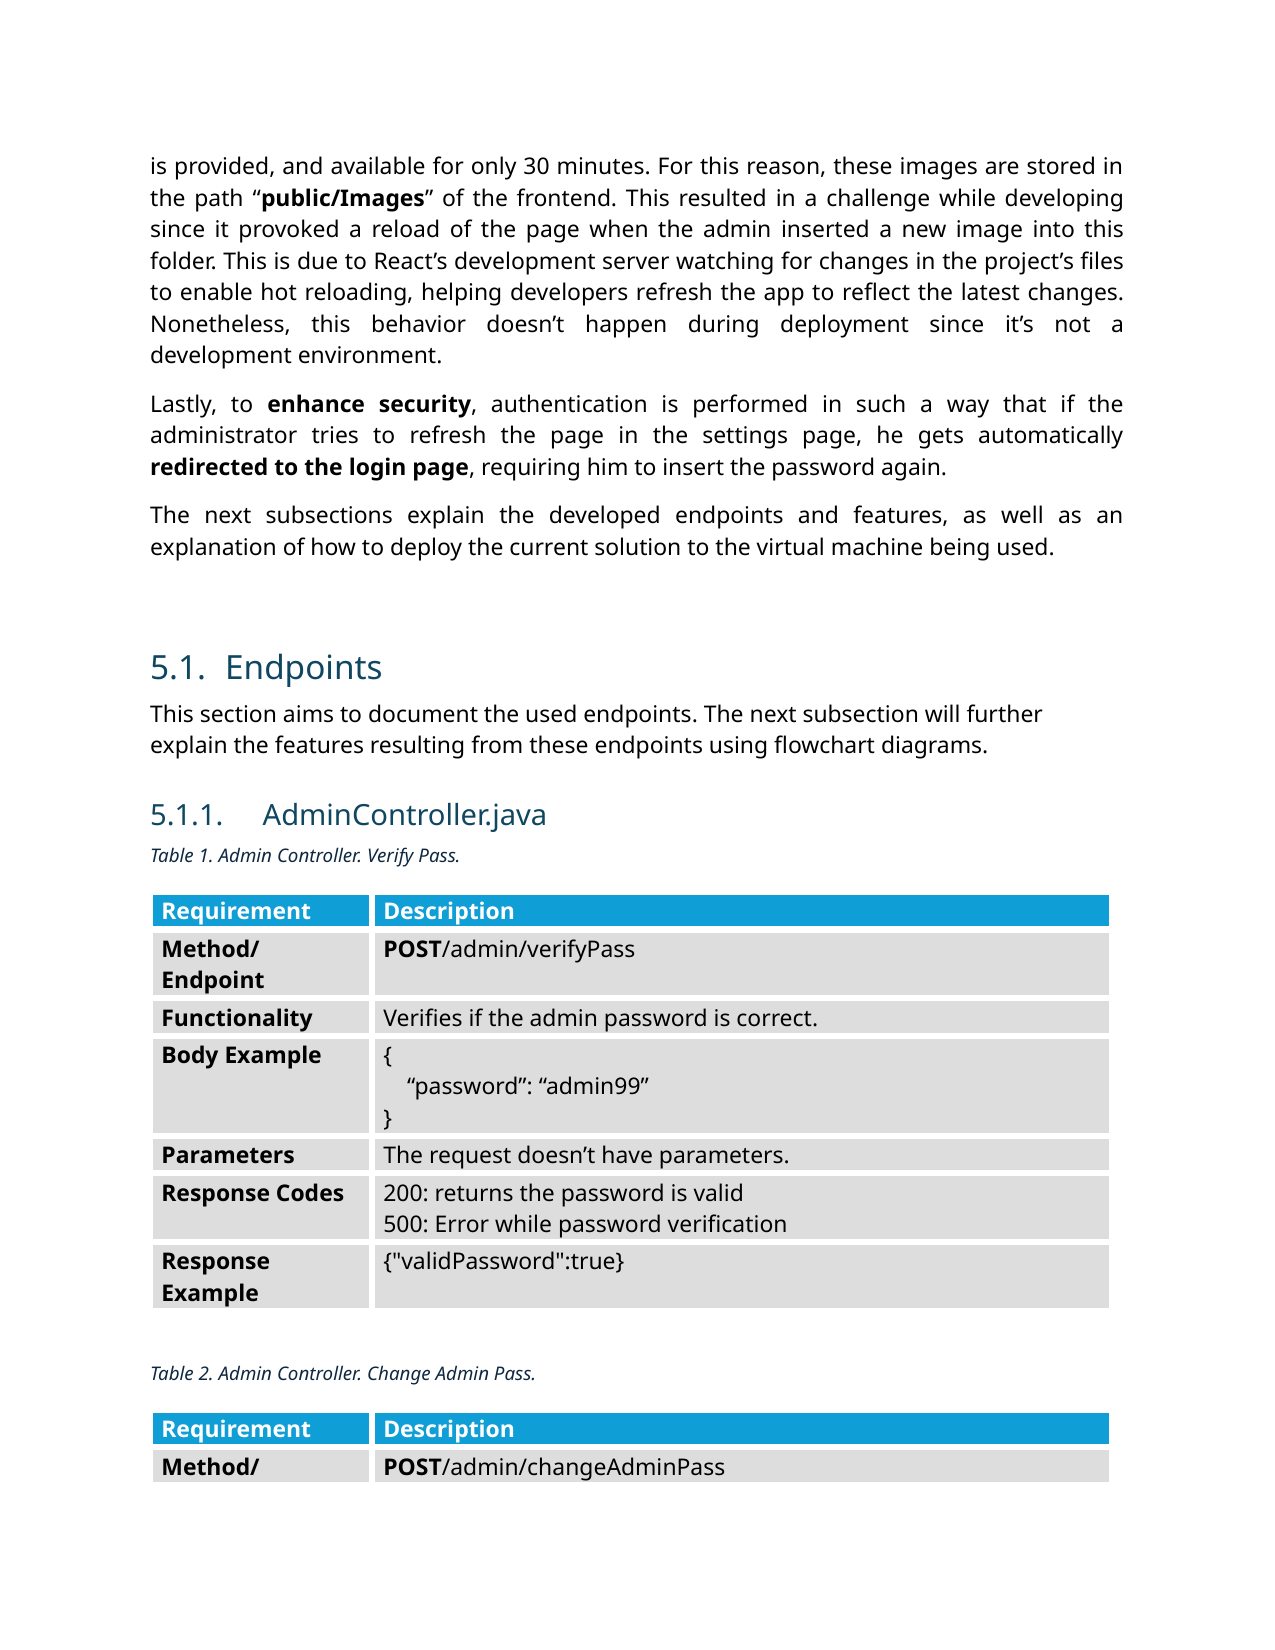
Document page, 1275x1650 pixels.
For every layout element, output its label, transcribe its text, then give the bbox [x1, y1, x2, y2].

text Lastly, to enhance security, authentication is performed in such a way that if the administrator tries to refresh the page in the settings page, he gets automatically redirected to the login page, requiring him to insert the password again. [150, 388, 1125, 482]
table_cell Body Example [153, 1039, 369, 1133]
table_cell Method/Endpoint [153, 933, 369, 995]
table_header Description [375, 1413, 1109, 1444]
table_cell Parameters [153, 1139, 369, 1170]
text This section aims to document the used endpoints. The next subsection will further explain the features resulting from these endpoints using flowchart diagrams. [150, 698, 1125, 761]
table_cell Response Example [153, 1245, 369, 1308]
subtitle Endpoints [150, 644, 1125, 689]
table_cell The request doesn’t have parameters. [375, 1139, 1109, 1170]
table_cell Functionality [153, 1001, 369, 1033]
table_cell Method/ [153, 1450, 369, 1482]
table_cell POST/admin/verifyPass [375, 933, 1109, 995]
table_cell Verifies if the admin password is correct. [375, 1001, 1109, 1033]
table_header Description [375, 895, 1109, 926]
table_cell 200: returns the password is valid 500: Error while password verification [375, 1176, 1109, 1239]
text Table 2. Admin Controller. Change Admin Pass. [150, 1360, 1125, 1386]
text The next subsections explain the developed endpoints and features, as well as an explanation of how to deploy the current solution to the virtual machine being used. [150, 499, 1125, 562]
table_header Requirement [153, 895, 369, 926]
table_cell POST/admin/changeAdminPass [375, 1450, 1109, 1482]
table_header Requirement [153, 1413, 369, 1444]
table_cell { “password”: “admin99” } [375, 1039, 1109, 1133]
table_cell Response Codes [153, 1176, 369, 1239]
subtitle AdminController.java [150, 794, 1125, 834]
text is provided, and available for only 30 minutes. For this reason, these images are stored in the path “public/Images” of the frontend. This resulted in a challenge while developing since it provoked a reload of the page when the admin inserted a new image into this folder. This is due to React’s development server watching for changes in the project’s files to enable hot reloading, helping developers refresh the app to reflect the latest changes. Nonetheless, this behavior doesn’t happen during deployment since it’s not a development environment. [150, 150, 1125, 371]
text Table 1. Admin Controller. Verify Pass. [150, 843, 1125, 868]
table_cell {"validPassword":true} [375, 1245, 1109, 1308]
